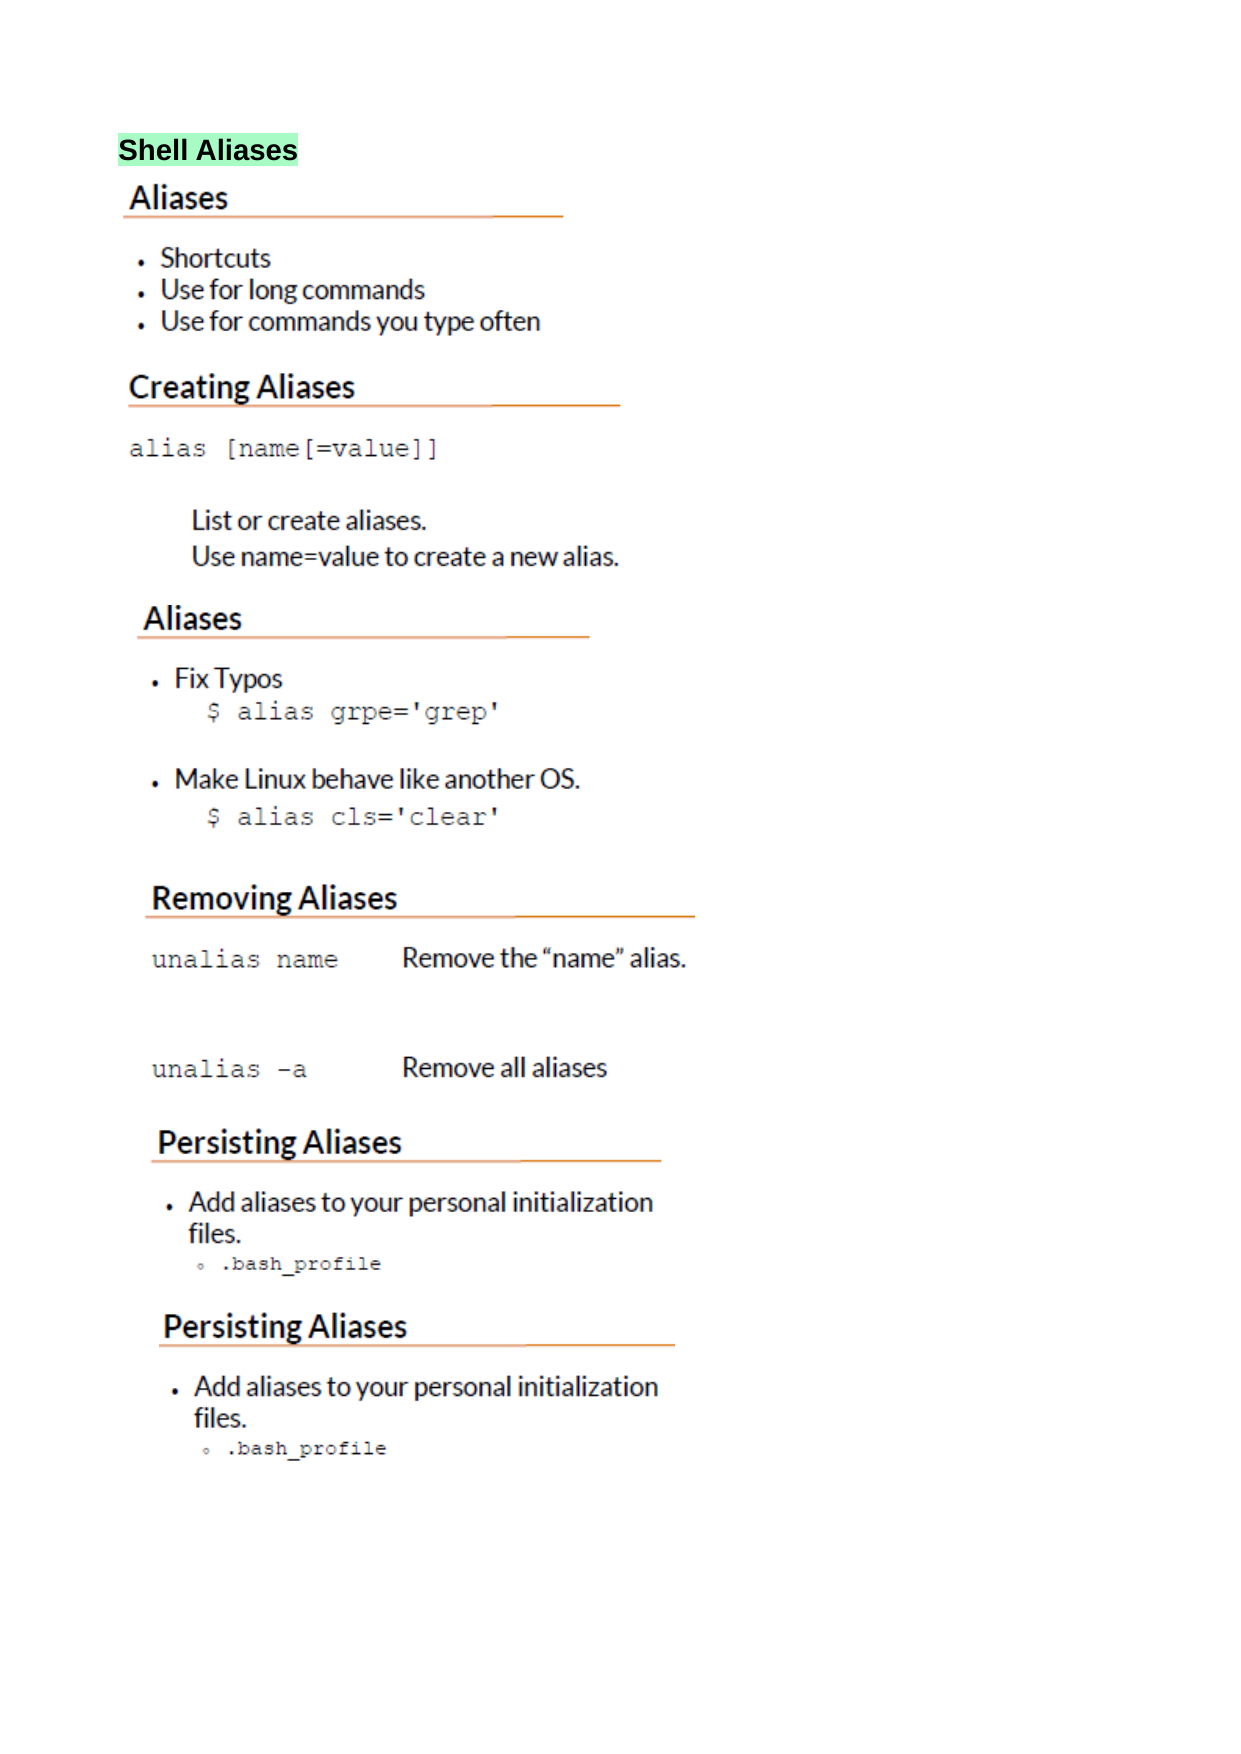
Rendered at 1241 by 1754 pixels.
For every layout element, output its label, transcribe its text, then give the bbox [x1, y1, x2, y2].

picture [122, 178, 564, 350]
picture [135, 880, 696, 1104]
subtitle Shell Aliases [298, 133, 1122, 166]
picture [144, 1118, 662, 1281]
picture [136, 605, 590, 855]
picture [159, 1302, 675, 1472]
picture [128, 372, 621, 571]
